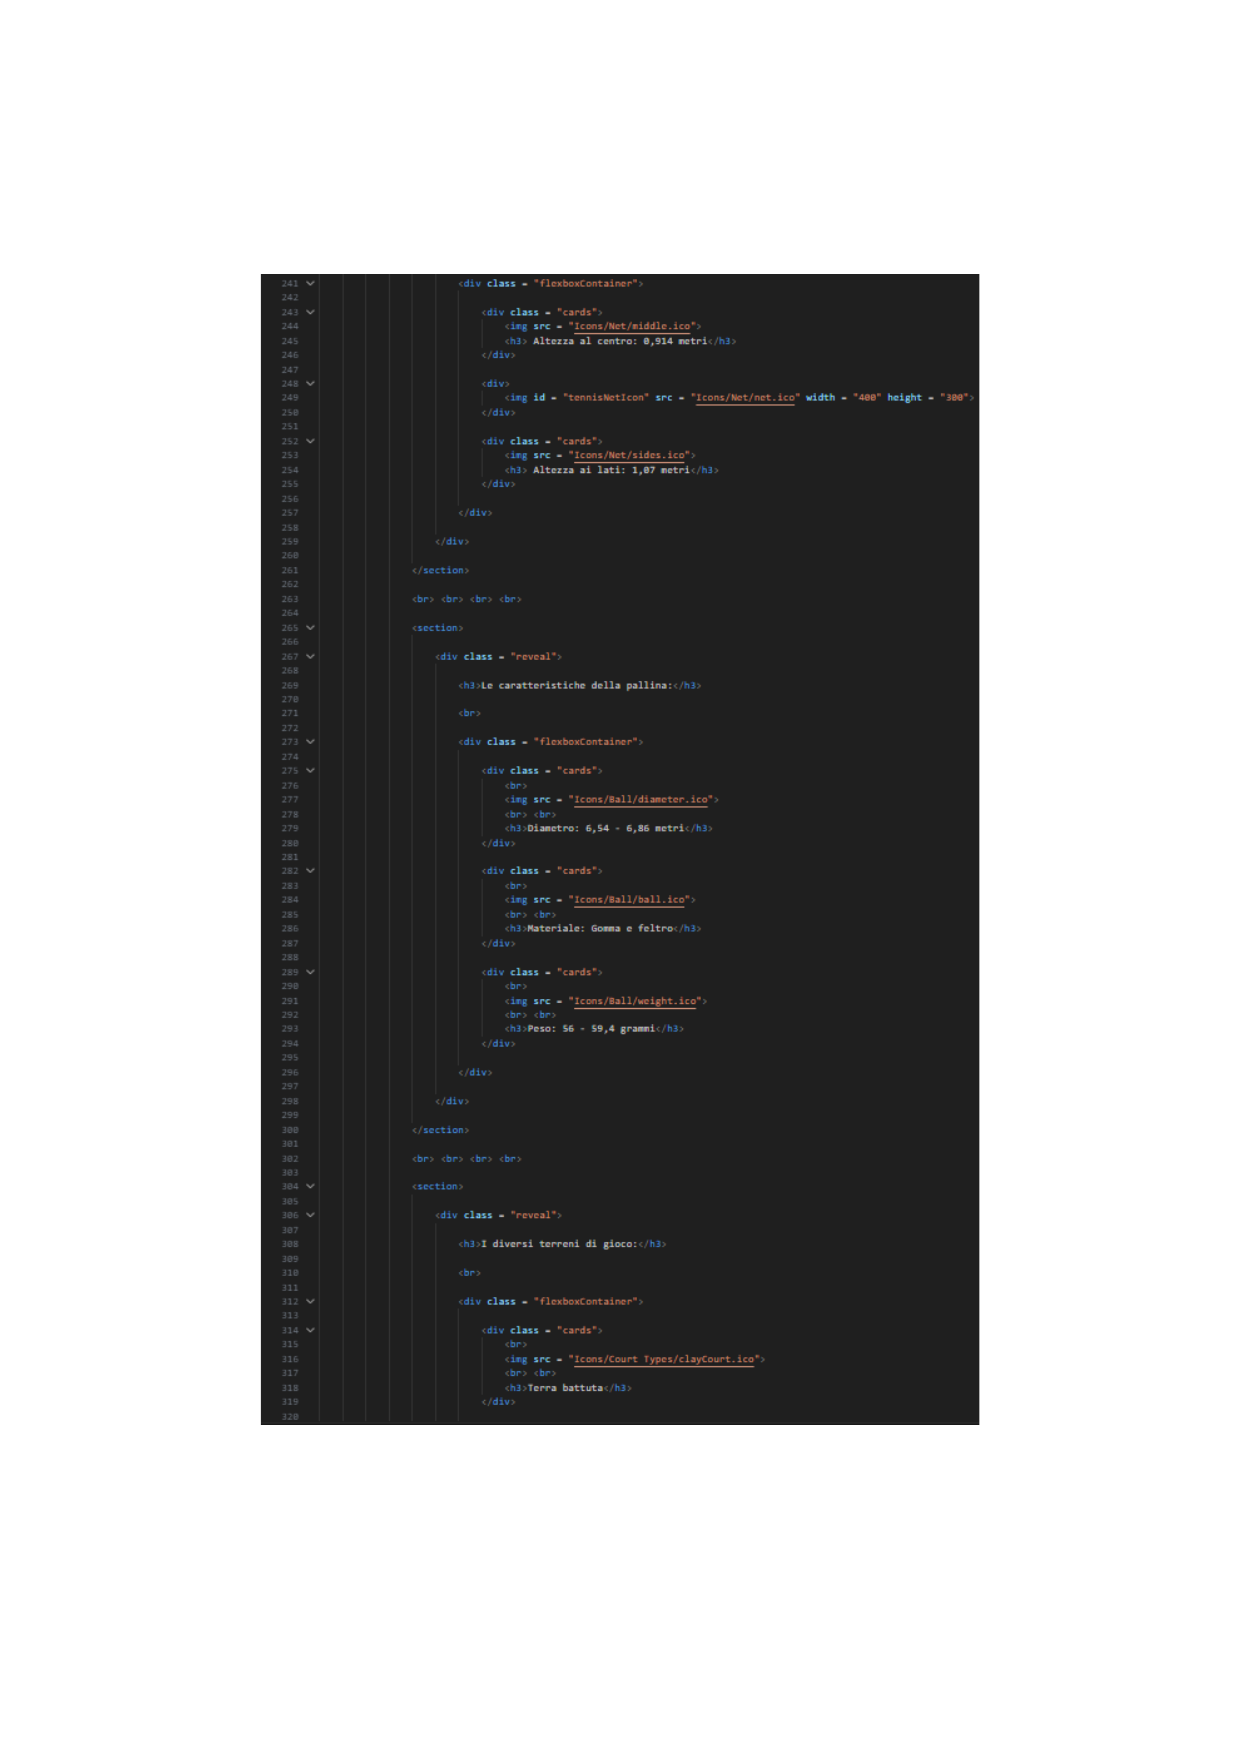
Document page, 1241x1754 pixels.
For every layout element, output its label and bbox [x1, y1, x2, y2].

picture [260, 274, 980, 1425]
